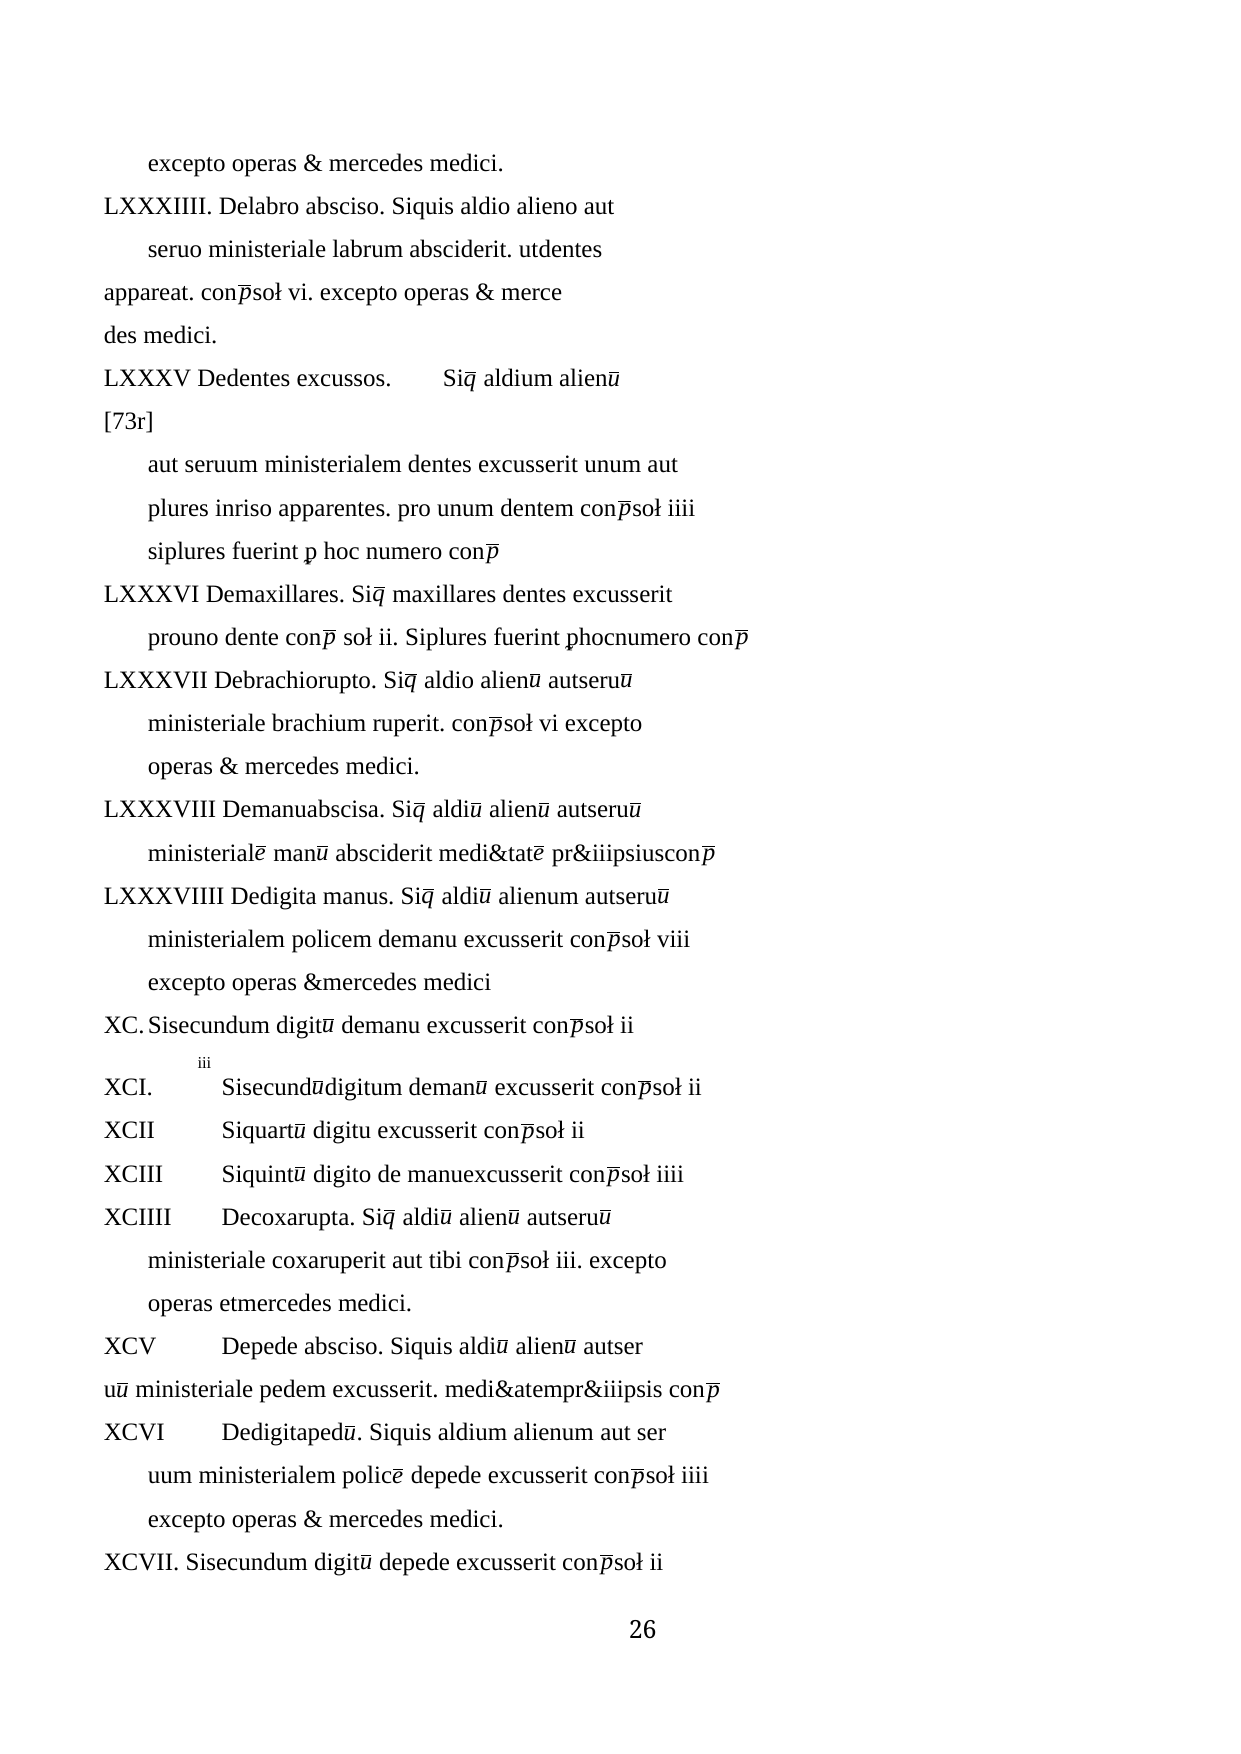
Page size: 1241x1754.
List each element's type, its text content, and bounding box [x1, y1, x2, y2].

text ministerial man absciderit medi&tat pr&iiipsiuscon [103, 838, 1211, 866]
text ministeriale coxaruperit aut tibi consoł iii. excepto [103, 1245, 1211, 1274]
text LXXXV Dedentes excussos. Si aldium alien [103, 363, 1211, 392]
text XCV Depede absciso. Siquis aldi alien autser [103, 1331, 1211, 1360]
text XCVI Dedigitaped. Siquis aldium alienum aut ser [103, 1417, 1211, 1446]
text seruo ministeriale labrum absciderit. utdentes [103, 234, 1211, 263]
text u ministeriale pedem excusserit. medi&atempr&iiipsis con [103, 1374, 1211, 1403]
text XCII Siquart digitu excusserit consoł ii [103, 1116, 1211, 1144]
text LXXXIIII. Delabro absciso. Siquis aldio alieno aut [103, 191, 1211, 219]
text aut seruum ministerialem dentes excusserit unum aut [103, 449, 1211, 478]
text LXXXVII Debrachiorupto. Si aldio alien autseru [103, 665, 1211, 694]
text XCI. Sisecunddigitum deman excusserit consoł ii [103, 1072, 1211, 1101]
text XCIIII Decoxarupta. Si aldi alien autseru [103, 1202, 1211, 1231]
text XCVII. Sisecundum digit depede excusserit consoł ii [103, 1547, 1211, 1576]
text operas & mercedes medici. [103, 751, 1211, 780]
text ministeriale brachium ruperit. consoł vi excepto [103, 708, 1211, 737]
text operas etmercedes medici. [103, 1288, 1211, 1317]
text appareat. consoł vi. excepto operas & merce [103, 277, 1211, 306]
text excepto operas & mercedes medici. [103, 148, 1211, 176]
text XC. Sisecundum digit demanu excusserit consoł ii [103, 1010, 1211, 1039]
text ministerialem policem demanu excusserit consoł viii [103, 924, 1211, 953]
text prouno dente con soł ii. Siplures fuerint ᵱhocnumero con [103, 622, 1211, 651]
text excepto operas &mercedes medici [103, 967, 1211, 996]
text uum ministerialem polic depede excusserit consoł iiii [103, 1461, 1211, 1489]
text LXXXVI Demaxillares. Si maxillares dentes excusserit [103, 579, 1211, 608]
text iii [103, 1053, 1211, 1072]
text siplures fuerint ᵱ hoc numero con [103, 536, 1211, 564]
text [73r] [103, 406, 1211, 435]
text excepto operas & mercedes medici. [103, 1504, 1211, 1532]
text XCIII Siquint digito de manuexcusserit consoł iiii [103, 1159, 1211, 1187]
text des medici. [103, 320, 1211, 349]
text plures inriso apparentes. pro unum dentem consoł iiii [103, 493, 1211, 521]
text LXXXVIIII Dedigita manus. Si aldi alienum autseru [103, 881, 1211, 909]
text LXXXVIII Demanuabscisa. Si aldi alien autseru [103, 794, 1211, 823]
